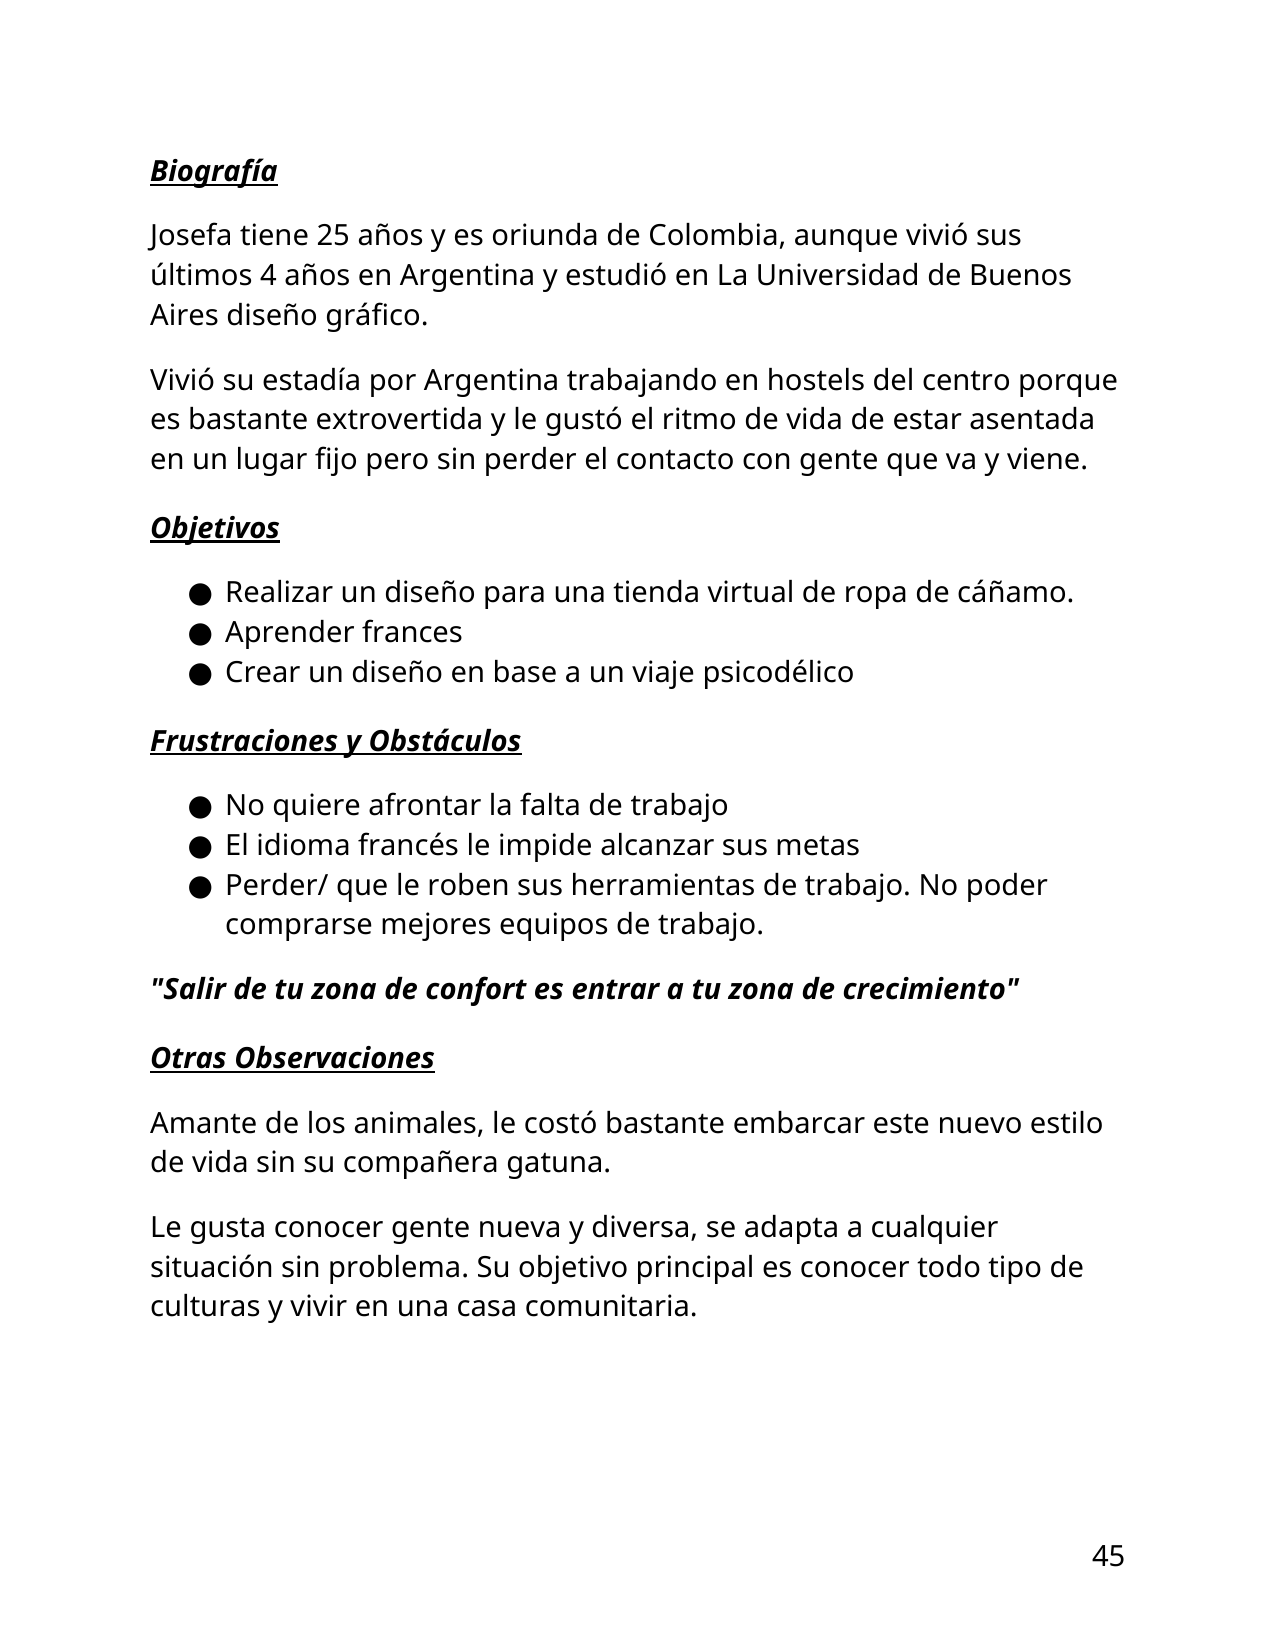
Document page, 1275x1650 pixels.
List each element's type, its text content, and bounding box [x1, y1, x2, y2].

text Otras Observaciones [150, 1037, 1125, 1077]
list El idioma francés le impide alcanzar sus metas [187, 824, 1125, 864]
list Perder/ que le roben sus herramientas de trabajo. No poder comprarse mejores equipos de trabajo. [187, 864, 1125, 943]
list No quiere afrontar la falta de trabajo [187, 784, 1125, 824]
text "Salir de tu zona de confort es entrar a tu zona de crecimiento" [150, 968, 1125, 1008]
list Realizar un diseño para una tienda virtual de ropa de cáñamo. [187, 572, 1125, 611]
text Biografía [150, 150, 1125, 190]
text Amante de los animales, le costó bastante embarcar este nuevo estilo de vida sin su compañera gatuna. [150, 1102, 1125, 1181]
text Frustraciones y Obstáculos [150, 720, 1125, 759]
text Objetivos [150, 507, 1125, 547]
text Josefa tiene 25 años y es oriunda de Colombia, aunque vivió sus últimos 4 años en Argentina y estudió en La Universidad de Buenos Aires diseño gráfico. [150, 215, 1125, 334]
text Vivió su estadía por Argentina trabajando en hostels del centro porque es bastante extrovertida y le gustó el ritmo de vida de estar asentada en un lugar fijo pero sin perder el contacto con gente que va y viene. [150, 359, 1125, 478]
list Aprender frances [187, 611, 1125, 651]
list Crear un diseño en base a un viaje psicodélico [187, 651, 1125, 691]
text Le gusta conocer gente nueva y diversa, se adapta a cualquier situación sin problema. Su objetivo principal es conocer todo tipo de culturas y vivir en una casa comunitaria. [150, 1206, 1125, 1325]
